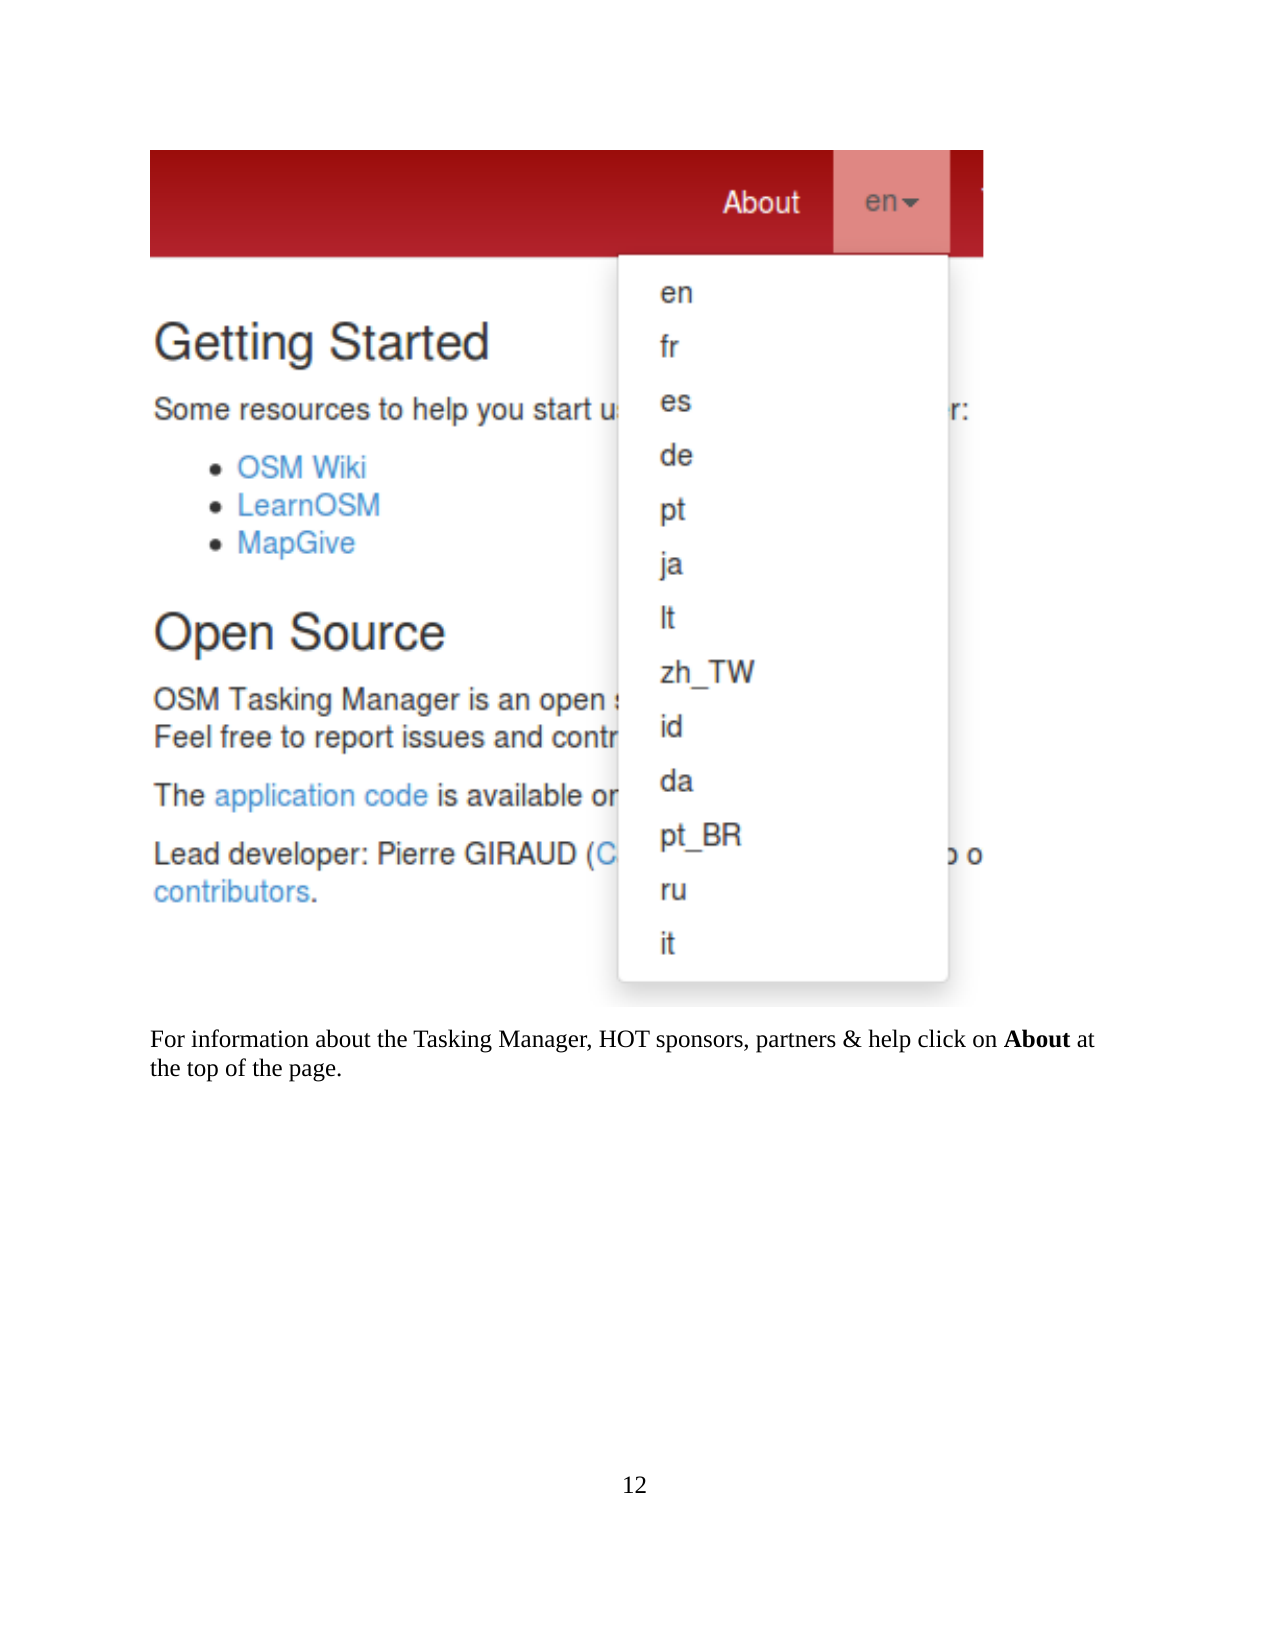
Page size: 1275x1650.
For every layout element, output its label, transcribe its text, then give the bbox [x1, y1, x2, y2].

picture [150, 150, 984, 1007]
text For information about the Tasking Manager, HOT sponsors, partners & help click on About at the top of the page. [150, 1024, 1125, 1082]
